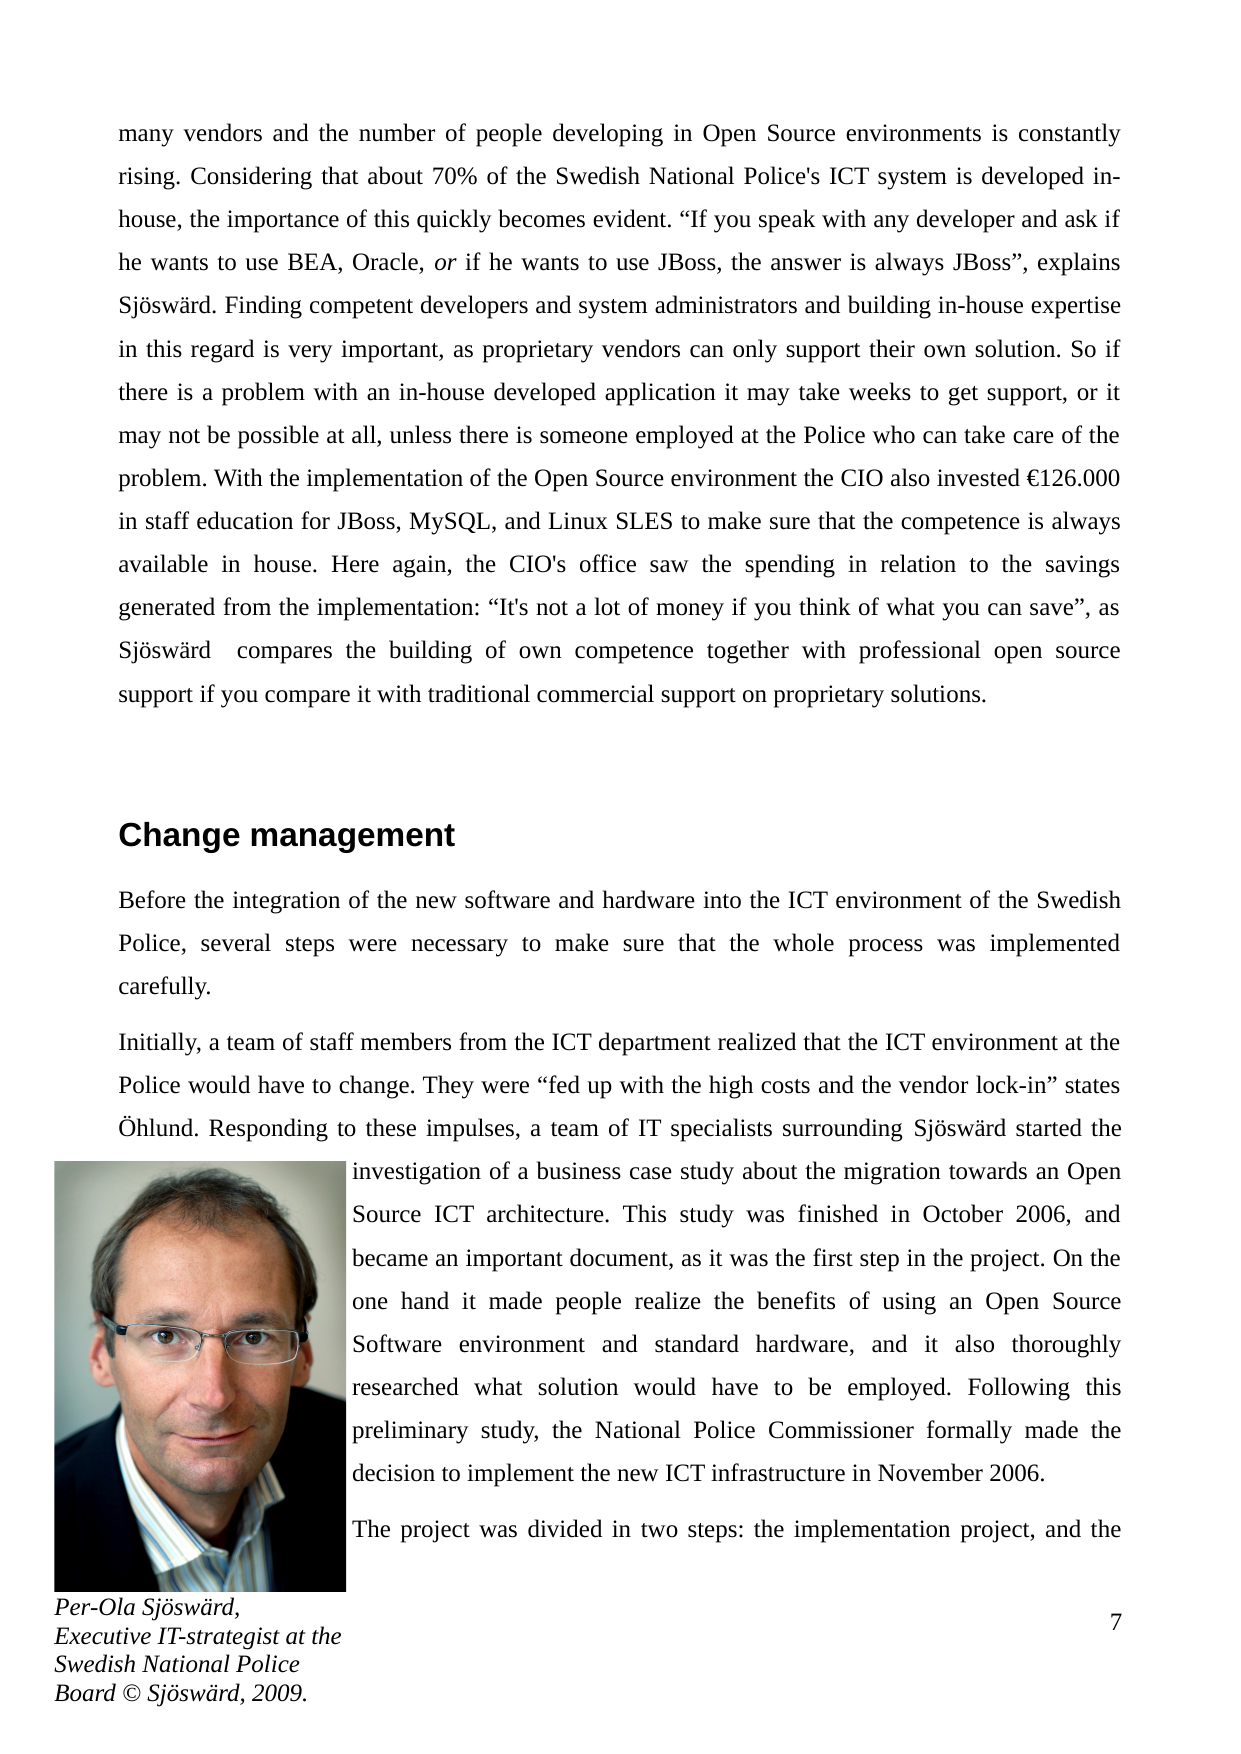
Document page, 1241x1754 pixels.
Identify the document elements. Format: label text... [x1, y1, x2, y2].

text many vendors and the number of people developing in Open Source environments is constantly rising. Considering that about 70% of the Swedish National Police's ICT system is developed in-house, the importance of this quickly becomes evident. “If you speak with any developer and ask if he wants to use BEA, Oracle, or if he wants to use JBoss, the answer is always JBoss”, explains Sjöswärd. Finding competent developers and system administrators and building in-house expertise in this regard is very important, as proprietary vendors can only support their own solution. So if there is a problem with an in-house developed application it may take weeks to get support, or it may not be possible at all, unless there is someone employed at the Police who can take care of the problem. With the implementation of the Open Source environment the CIO also invested €126.000 in staff education for JBoss, MySQL, and Linux SLES to make sure that the competence is always available in house. Here again, the CIO's office saw the spending in relation to the savings generated from the implementation: “It's not a lot of money if you think of what you can save”, as Sjöswärd compares the building of own competence together with professional open source support if you compare it with traditional commercial support on proprietary solutions. [118, 118, 1122, 707]
text Before the integration of the new software and hardware into the ICT environment of the Swedish Police, several steps were necessary to make sure that the whole process was implemented carefully. [118, 885, 1122, 1000]
text The project was divided in two steps: the implementation project, and the [347, 1514, 1122, 1543]
subtitle Change management [118, 815, 1122, 853]
text Initially, a team of staff members from the ICT department realized that the ICT environment at the Police would have to change. They were “fed up with the high costs and the vendor lock-in” states Öhlund. Responding to these impulses, a team of IT specialists surrounding Sjöswärd started the investigation of a business case study about the migration towards an Open Source ICT architecture. This study was finished in October 2006, and became an important document, as it was the first step in the project. On the one hand it made people realize the benefits of using an Open Source Software environment and standard hardware, and it also thoroughly researched what solution would have to be employed. Following this preliminary study, the National Police Commissioner formally made the decision to implement the new ICT infrastructure in November 2006. [54, 1027, 1122, 1487]
picture [54, 1161, 347, 1592]
text Per-Ola Sjöswärd, Executive IT-strategist at the Swedish National Police Board © Sjöswärd, 2009. [54, 1592, 346, 1707]
